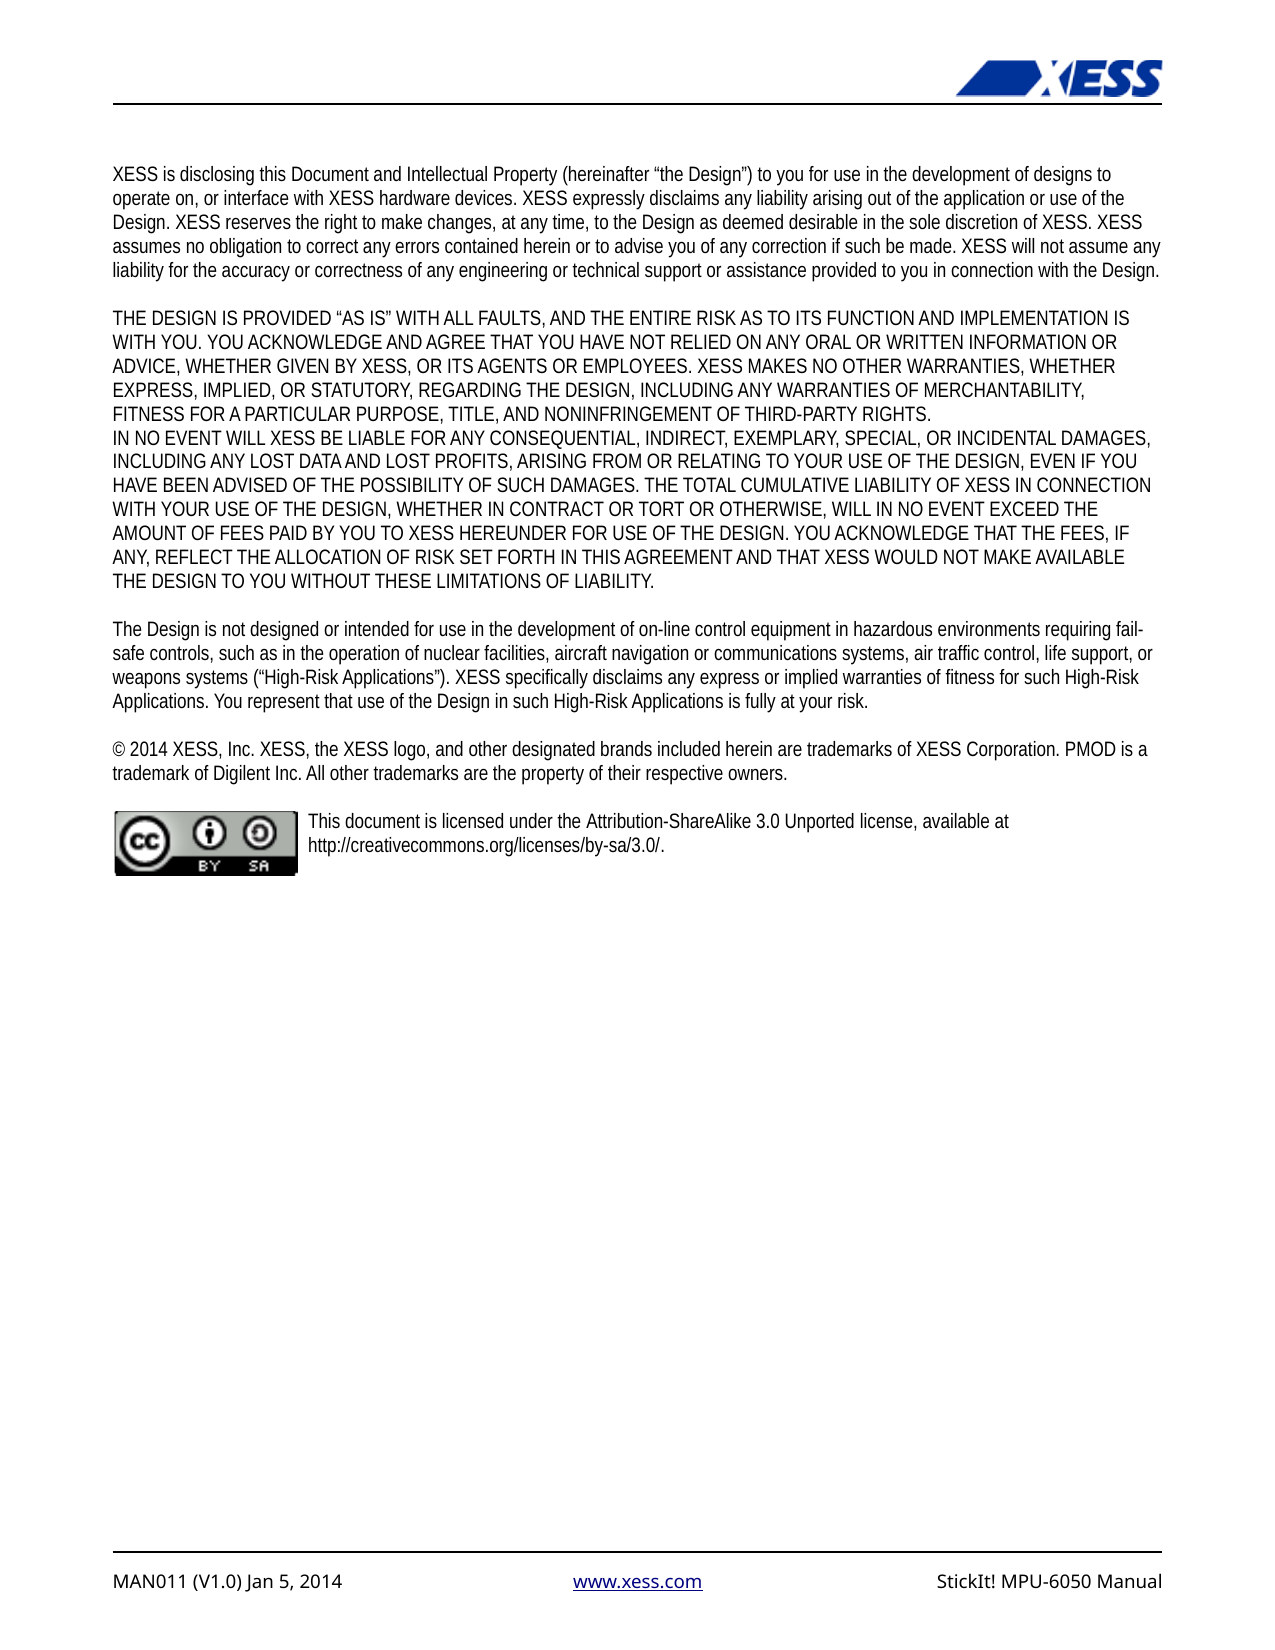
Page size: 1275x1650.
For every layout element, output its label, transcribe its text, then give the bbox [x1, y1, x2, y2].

text This document is licensed under the Attribution-ShareAlike 3.0 Unported license, available at http://creativecommons.org/licenses/by-sa/3.0/. [308, 809, 1162, 857]
picture [955, 60, 1163, 97]
text © 2014 XESS, Inc. XESS, the XESS logo, and other designated brands included herein are trademarks of XESS Corporation. PMOD is a trademark of Digilent Inc. All other trademarks are the property of their respective owners. [112, 737, 1162, 785]
text IN NO EVENT WILL XESS BE LIABLE FOR ANY CONSEQUENTIAL, INDIRECT, EXEMPLARY, SPECIAL, OR INCIDENTAL DAMAGES, INCLUDING ANY LOST DATA AND LOST PROFITS, ARISING FROM OR RELATING TO YOUR USE OF THE DESIGN, EVEN IF YOU HAVE BEEN ADVISED OF THE POSSIBILITY OF SUCH DAMAGES. THE TOTAL CUMULATIVE LIABILITY OF XESS IN CONNECTION WITH YOUR USE OF THE DESIGN, WHETHER IN CONTRACT OR TORT OR OTHERWISE, WILL IN NO EVENT EXCEED THE AMOUNT OF FEES PAID BY YOU TO XESS HEREUNDER FOR USE OF THE DESIGN. YOU ACKNOWLEDGE THAT THE FEES, IF ANY, REFLECT THE ALLOCATION OF RISK SET FORTH IN THIS AGREEMENT AND THAT XESS WOULD NOT MAKE AVAILABLE THE DESIGN TO YOU WITHOUT THESE LIMITATIONS OF LIABILITY. [112, 426, 1162, 593]
text The Design is not designed or intended for use in the development of on-line control equipment in hazardous environments requiring fail-safe controls, such as in the operation of nuclear facilities, aircraft navigation or communications systems, air traffic control, life support, or weapons systems (“High-Risk Applications”). XESS specifically disclaims any express or implied warranties of fitness for such High-Risk Applications. You represent that use of the Design in such High-Risk Applications is fully at your risk. [112, 617, 1162, 713]
picture [114, 811, 298, 876]
text XESS is disclosing this Document and Intellectual Property (hereinafter “the Design”) to you for use in the development of designs to operate on, or interface with XESS hardware devices. XESS expressly disclaims any liability arising out of the application or use of the Design. XESS reserves the right to make changes, at any time, to the Design as deemed desirable in the sole discretion of XESS. XESS assumes no obligation to correct any errors contained herein or to advise you of any correction if such be made. XESS will not assume any liability for the accuracy or correctness of any engineering or technical support or assistance provided to you in connection with the Design. [112, 162, 1162, 282]
text THE DESIGN IS PROVIDED “AS IS” WITH ALL FAULTS, AND THE ENTIRE RISK AS TO ITS FUNCTION AND IMPLEMENTATION IS WITH YOU. YOU ACKNOWLEDGE AND AGREE THAT YOU HAVE NOT RELIED ON ANY ORAL OR WRITTEN INFORMATION OR ADVICE, WHETHER GIVEN BY XESS, OR ITS AGENTS OR EMPLOYEES. XESS MAKES NO OTHER WARRANTIES, WHETHER EXPRESS, IMPLIED, OR STATUTORY, REGARDING THE DESIGN, INCLUDING ANY WARRANTIES OF MERCHANTABILITY, FITNESS FOR A PARTICULAR PURPOSE, TITLE, AND NONINFRINGEMENT OF THIRD-PARTY RIGHTS. [112, 306, 1162, 426]
